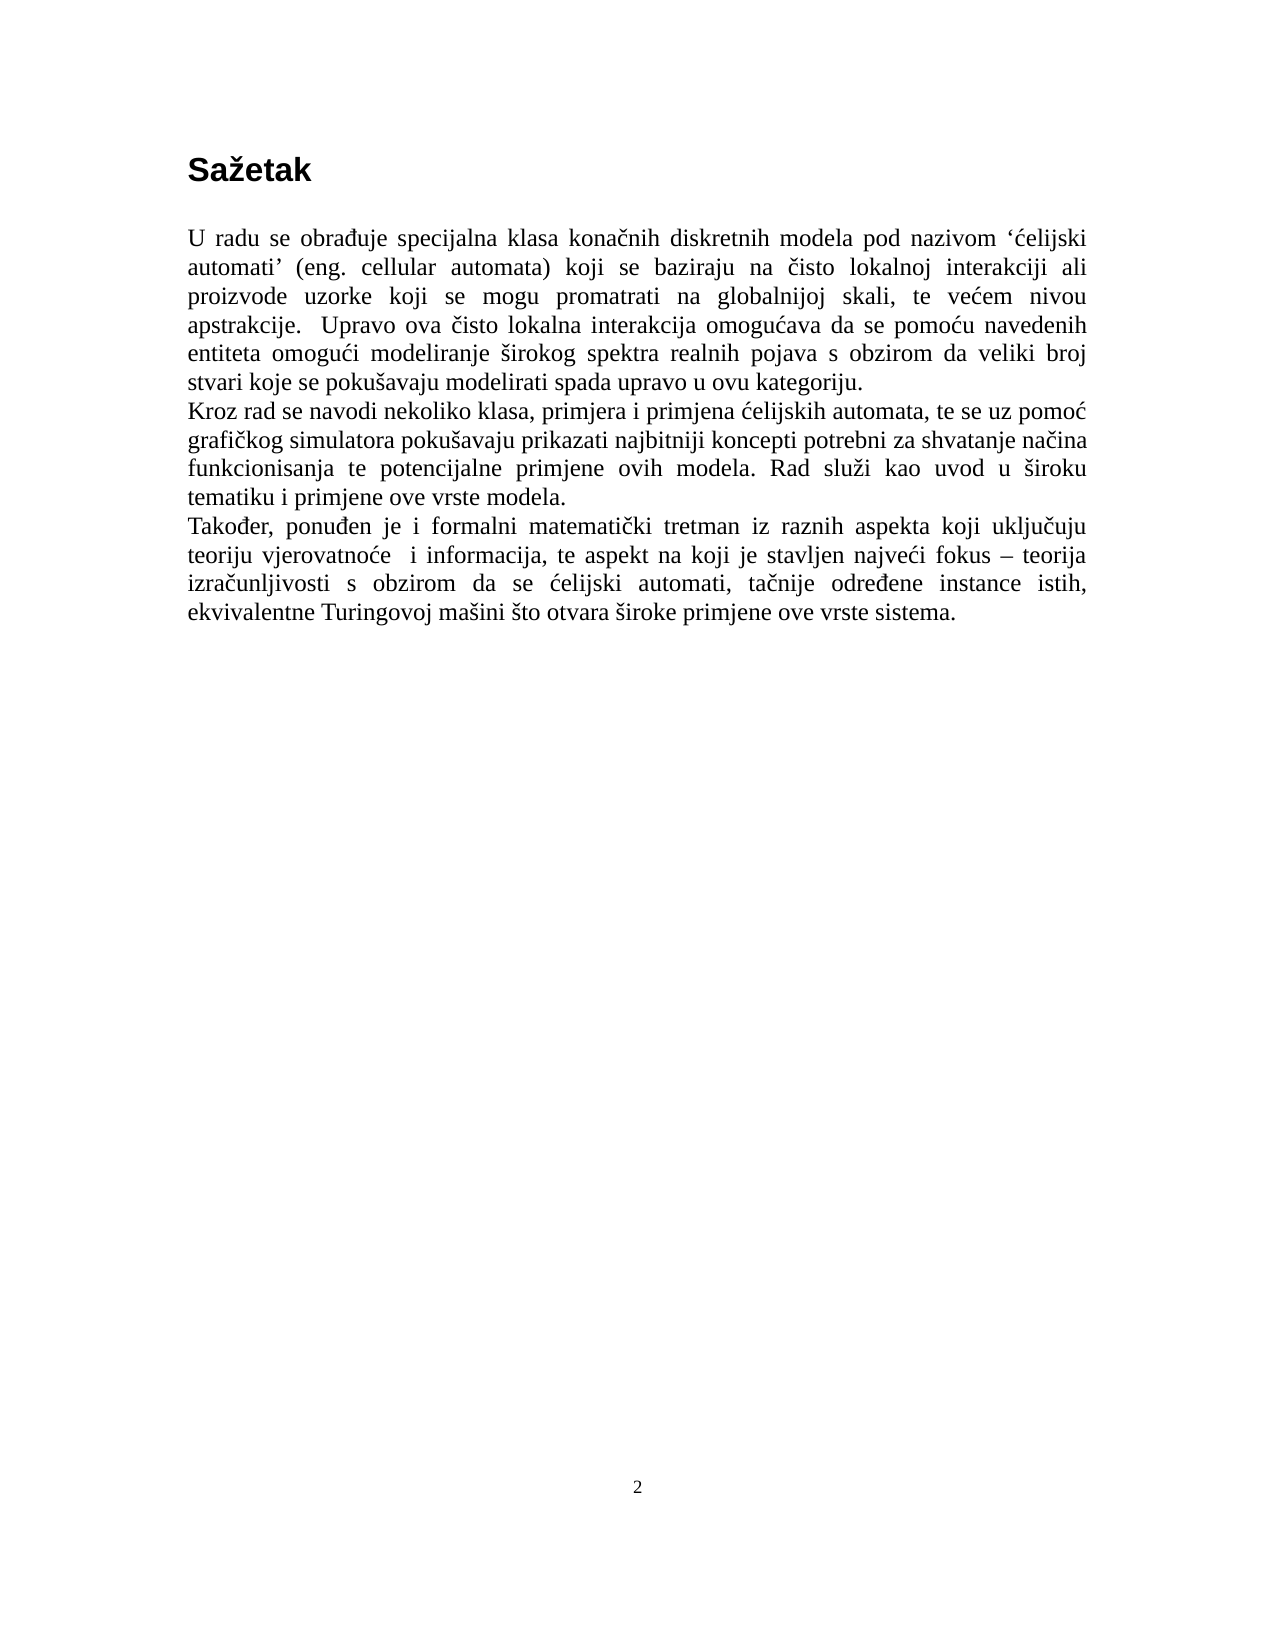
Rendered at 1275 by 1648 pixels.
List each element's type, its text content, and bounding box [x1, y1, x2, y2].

text U radu se obrađuje specijalna klasa konačnih diskretnih modela pod nazivom ‘ćelijski automati’ (eng. cellular automata) koji se baziraju na čisto lokalnoj interakciji ali proizvode uzorke koji se mogu promatrati na globalnijoj skali, te većem nivou apstrakcije. Upravo ova čisto lokalna interakcija omogućava da se pomoću navedenih entiteta omogući modeliranje širokog spektra realnih pojava s obzirom da veliki broj stvari koje se pokušavaju modelirati spada upravo u ovu kategoriju. [187, 223, 1088, 396]
text Također, ponuđen je i formalni matematički tretman iz raznih aspekta koji uključuju teoriju vjerovatnoće i informacija, te aspekt na koji je stavljen najveći fokus – teorija izračunljivosti s obzirom da se ćelijski automati, tačnije određene instance istih, ekvivalentne Turingovoj mašini što otvara široke primjene ove vrste sistema. [187, 511, 1088, 626]
text Kroz rad se navodi nekoliko klasa, primjera i primjena ćelijskih automata, te se uz pomoć grafičkog simulatora pokušavaju prikazati najbitniji koncepti potrebni za shvatanje načina funkcionisanja te potencijalne primjene ovih modela. Rad služi kao uvod u široku tematiku i primjene ove vrste modela. [187, 396, 1088, 511]
subtitle Sažetak [187, 150, 1088, 188]
